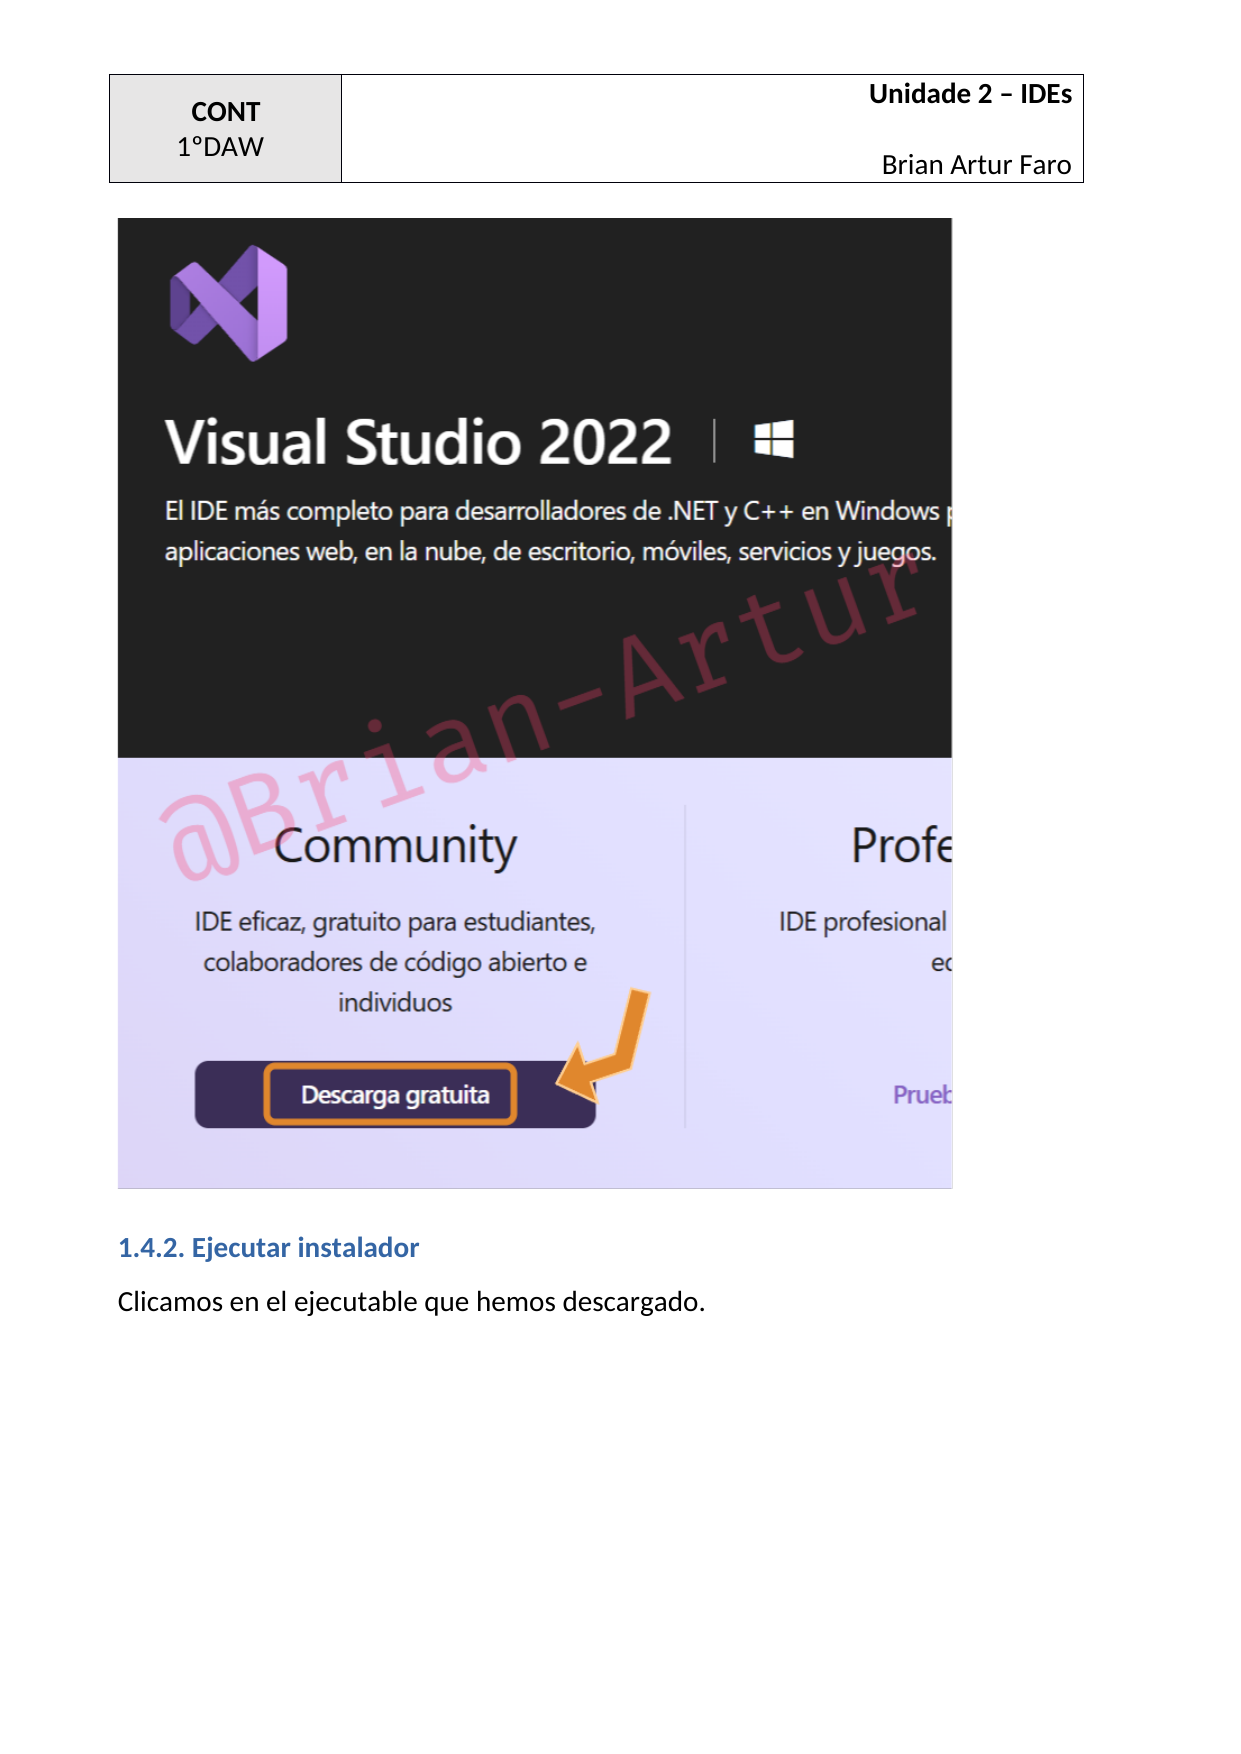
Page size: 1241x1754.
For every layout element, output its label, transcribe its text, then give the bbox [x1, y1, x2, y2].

text Clicamos en el ejecutable que hemos descargado. [118, 1283, 1092, 1318]
picture [117, 218, 985, 1190]
subtitle 1.4.2. Ejecutar instalador [118, 1229, 1092, 1265]
